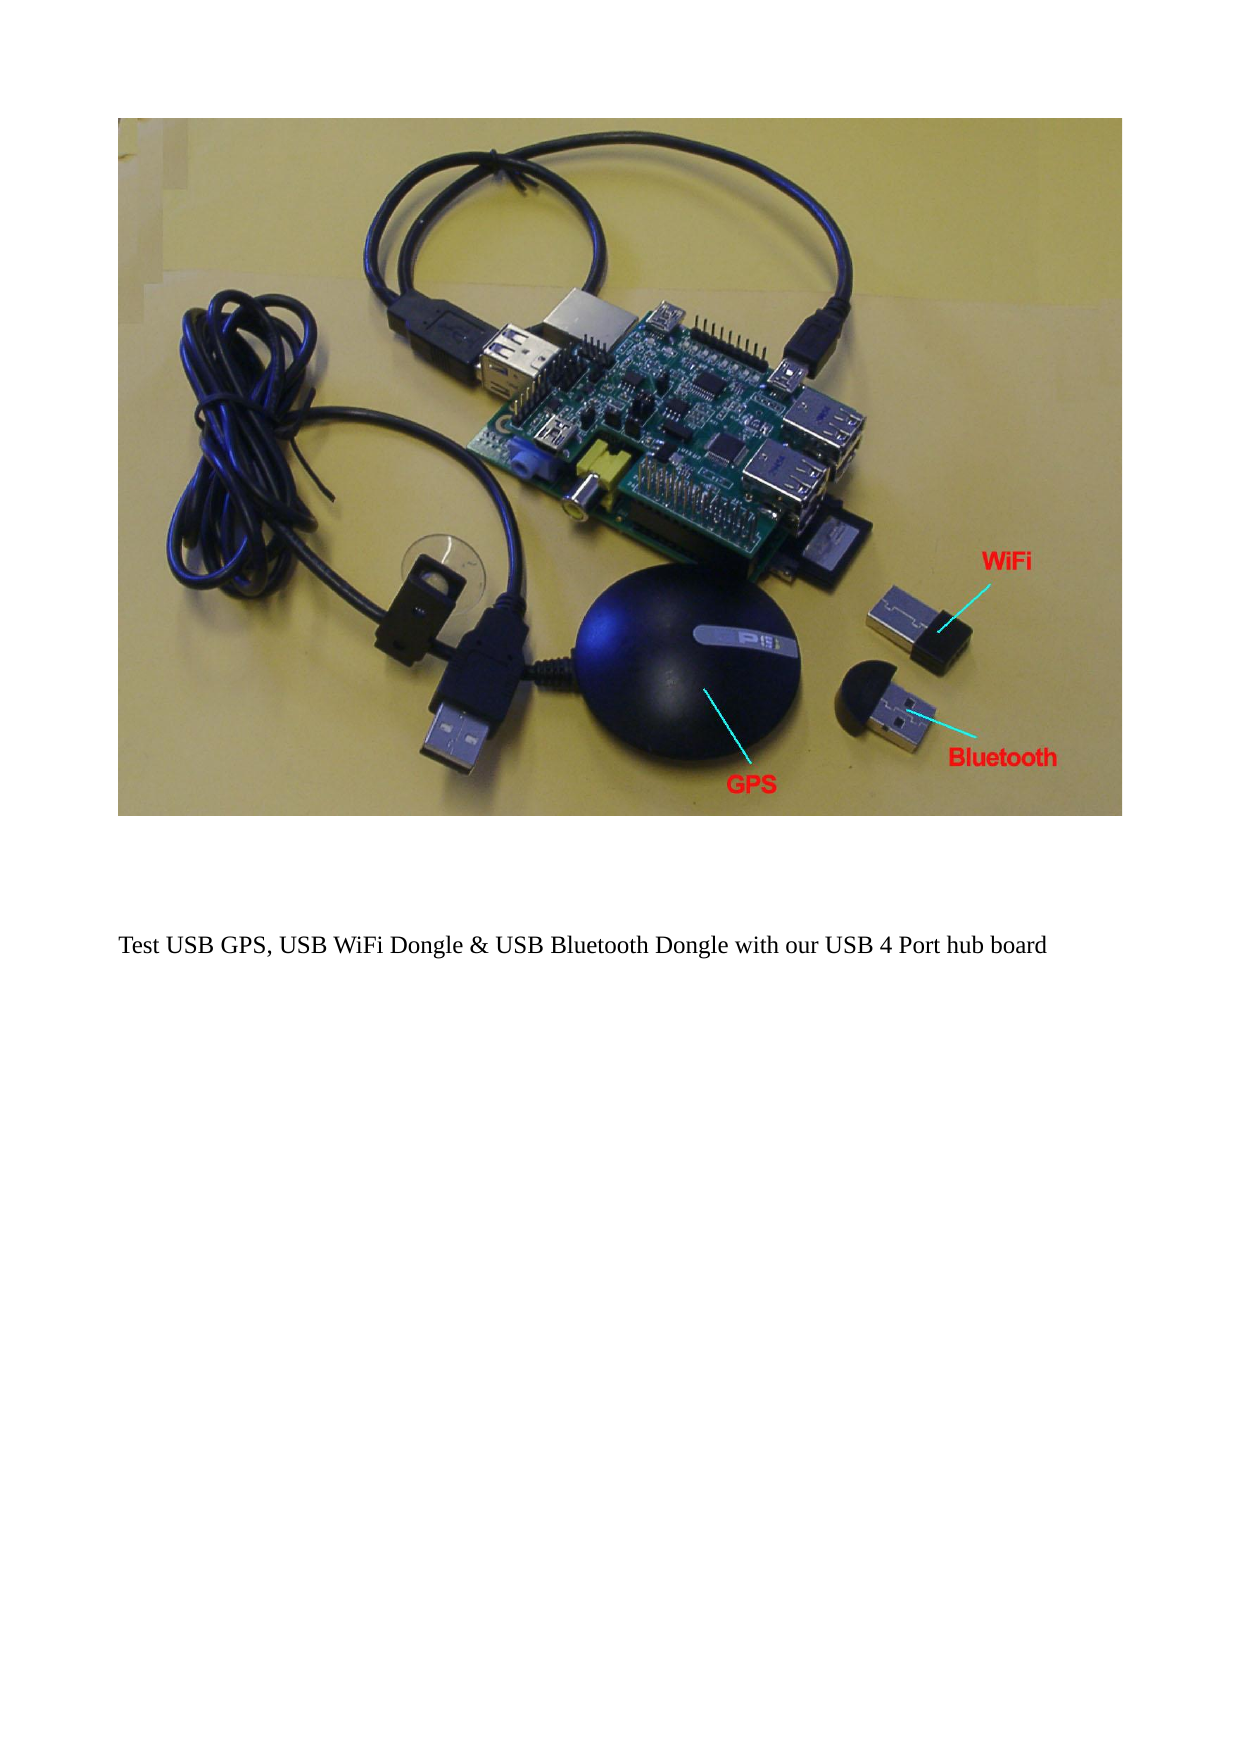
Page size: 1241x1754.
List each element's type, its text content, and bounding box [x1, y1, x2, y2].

picture [118, 118, 1123, 816]
text Test USB GPS, USB WiFi Dongle & USB Bluetooth Dongle with our USB 4 Port hub board [118, 931, 1122, 959]
